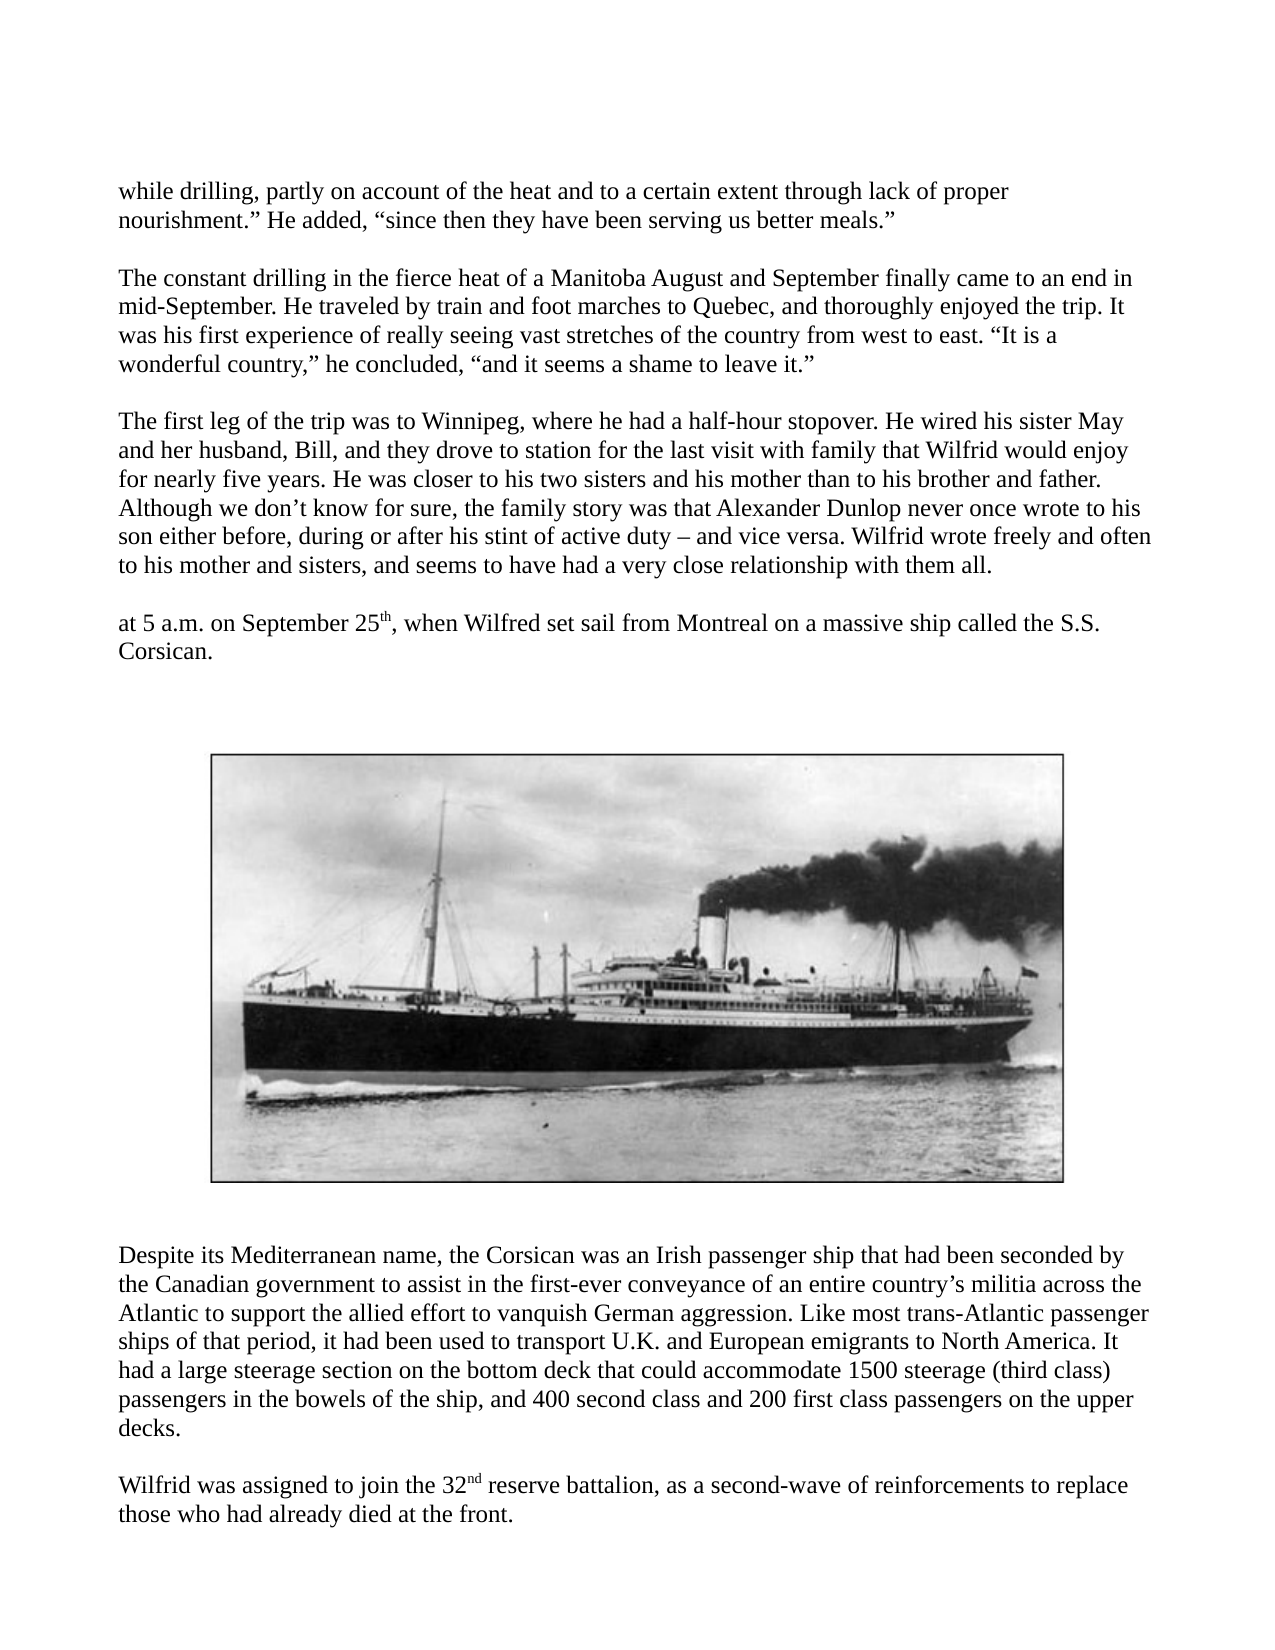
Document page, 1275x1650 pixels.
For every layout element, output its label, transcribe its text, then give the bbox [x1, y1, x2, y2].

text at 5 a.m. on September 25th, when Wilfred set sail from Montreal on a massive ship called the S.S. Corsican. [118, 608, 1157, 665]
text while drilling, partly on account of the heat and to a certain extent through lack of proper nourishment.” He added, “since then they have been serving us better meals.” [118, 176, 1157, 234]
text Wilfrid was assigned to join the 32nd reserve battalion, as a second-wave of reinforcements to replace those who had already died at the front. [118, 1470, 1157, 1528]
text Despite its Mediterranean name, the Corsican was an Irish passenger ship that had been seconded by the Canadian government to assist in the first-ever conveyance of an entire country’s militia across the Atlantic to support the allied effort to vanquish German aggression. Like most trans-Atlantic passenger ships of that period, it had been used to transport U.K. and European emigrants to North America. It had a large steerage section on the bottom deck that could accommodate 1500 steerage (third class) passengers in the bowels of the ship, and 400 second class and 200 first class passengers on the upper decks. [118, 1240, 1157, 1441]
text The first leg of the trip was to Winnipeg, where he had a half-hour stopover. He wired his sister May and her husband, Bill, and they drove to station for the last visit with family that Wilfrid would enjoy for nearly five years. He was closer to his two sisters and his mother than to his brother and father. Although we don’t know for sure, the family story was that Alexander Dunlop never once wrote to his son either before, during or after his stint of active duty – and vice versa. Wilfrid wrote freely and often to his mother and sisters, and seems to have had a very close relationship with them all. [118, 406, 1157, 579]
picture [203, 751, 1072, 1183]
text The constant drilling in the fierce heat of a Manitoba August and September finally came to an end in mid-September. He traveled by train and foot marches to Quebec, and thoroughly enjoyed the trip. It was his first experience of really seeing vast stretches of the country from west to east. “It is a wonderful country,” he concluded, “and it seems a shame to leave it.” [118, 263, 1157, 378]
